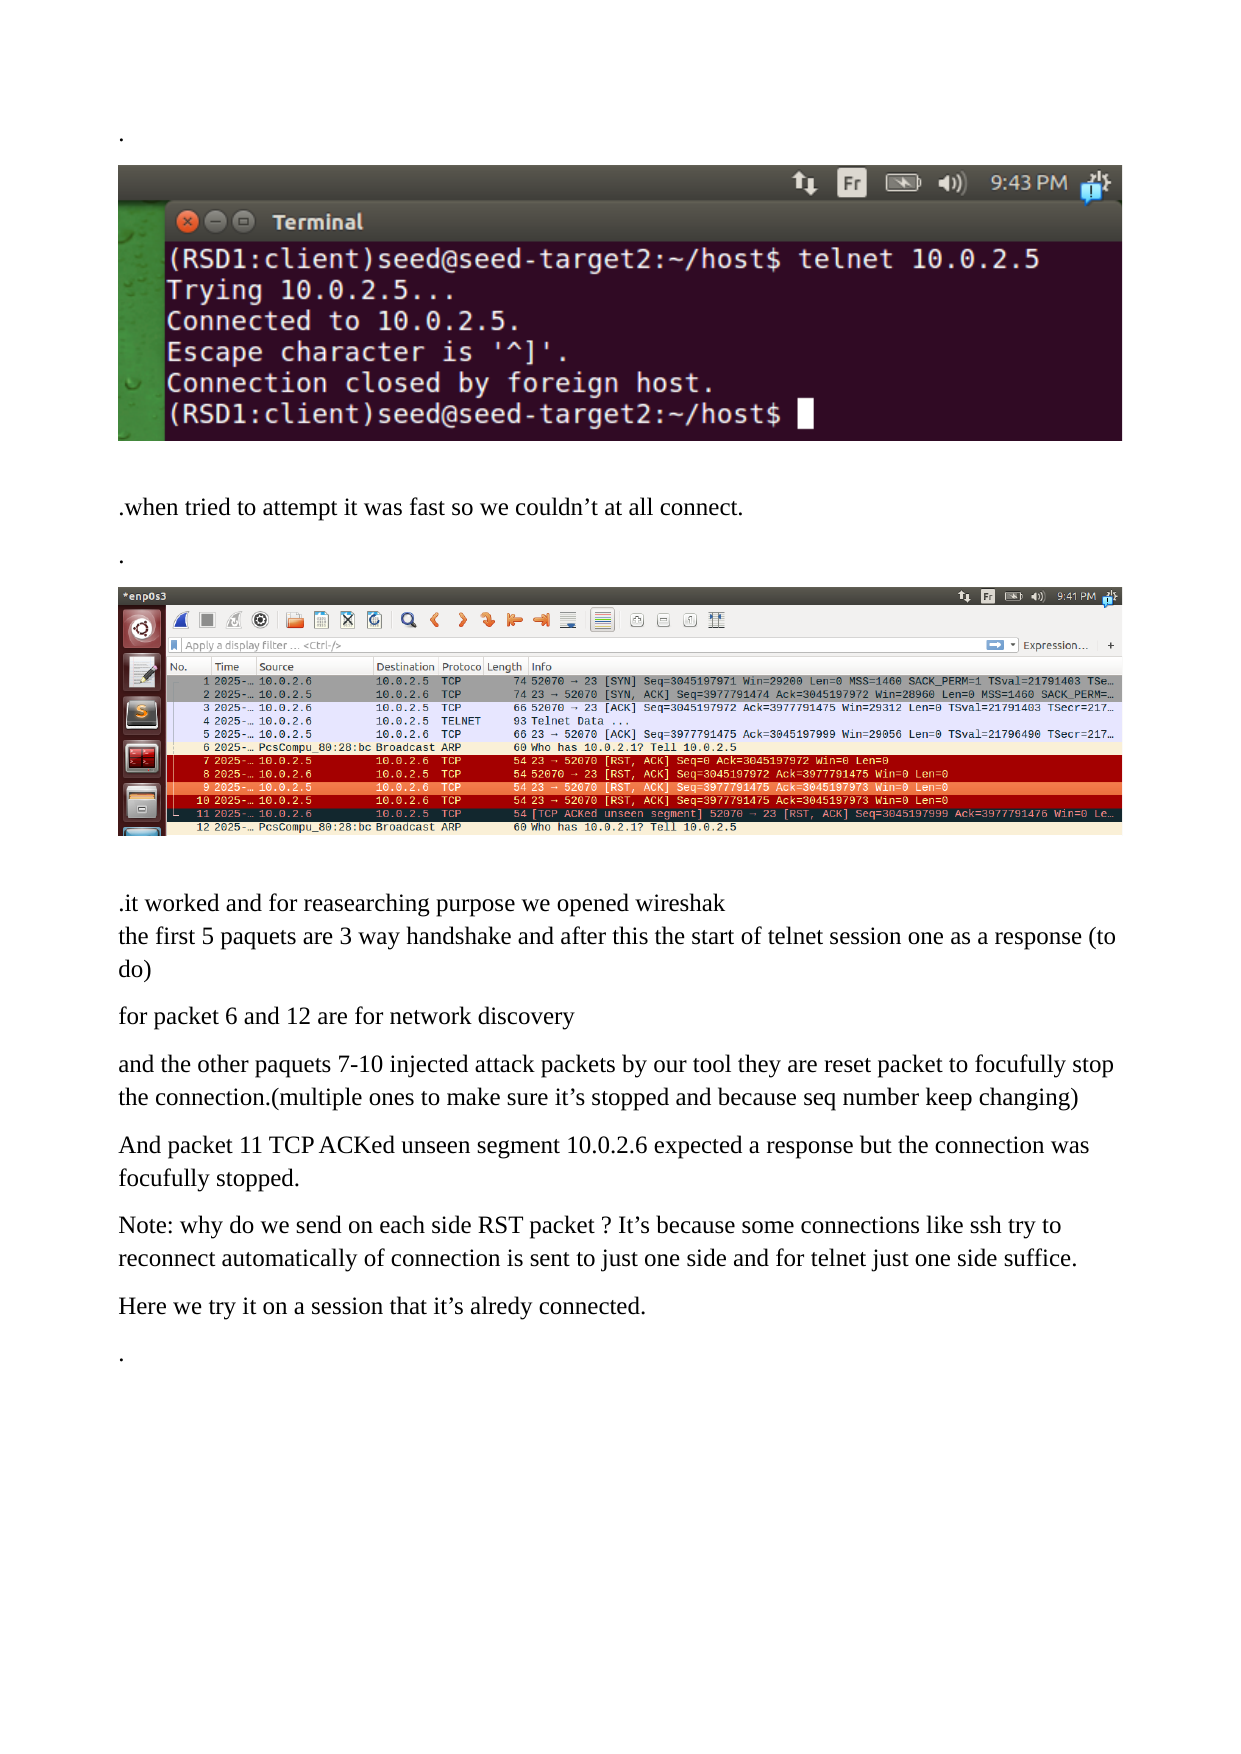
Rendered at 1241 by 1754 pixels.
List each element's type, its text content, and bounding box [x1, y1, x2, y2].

text . [118, 118, 1122, 147]
text Here we try it on a session that it’s alredy connected. [118, 1291, 1122, 1320]
text for packet 6 and 12 are for network discovery [118, 1001, 1122, 1030]
text . [118, 1338, 1122, 1367]
text .when tried to attempt it was fast so we couldn’t at all connect. [118, 492, 1122, 521]
text .it worked and for reasearching purpose we opened wireshak the first 5 paquets are 3 way handshake and after this the start of telnet session one as a response (to do) [118, 888, 1122, 983]
picture [118, 587, 1123, 836]
picture [118, 165, 1123, 441]
text And packet 11 TCP ACKed unseen segment 10.0.2.6 expected a response but the connection was focufully stopped. [118, 1130, 1122, 1191]
text Note: why do we send on each side RST packet ? It’s because some connections like ssh try to reconnect automatically of connection is sent to just one side and for telnet just one side suffice. [118, 1210, 1122, 1272]
text . [118, 540, 1122, 569]
text and the other paquets 7-10 injected attack packets by our tool they are reset packet to focufully stop the connection.(multiple ones to make sure it’s stopped and because seq number keep changing) [118, 1049, 1122, 1111]
